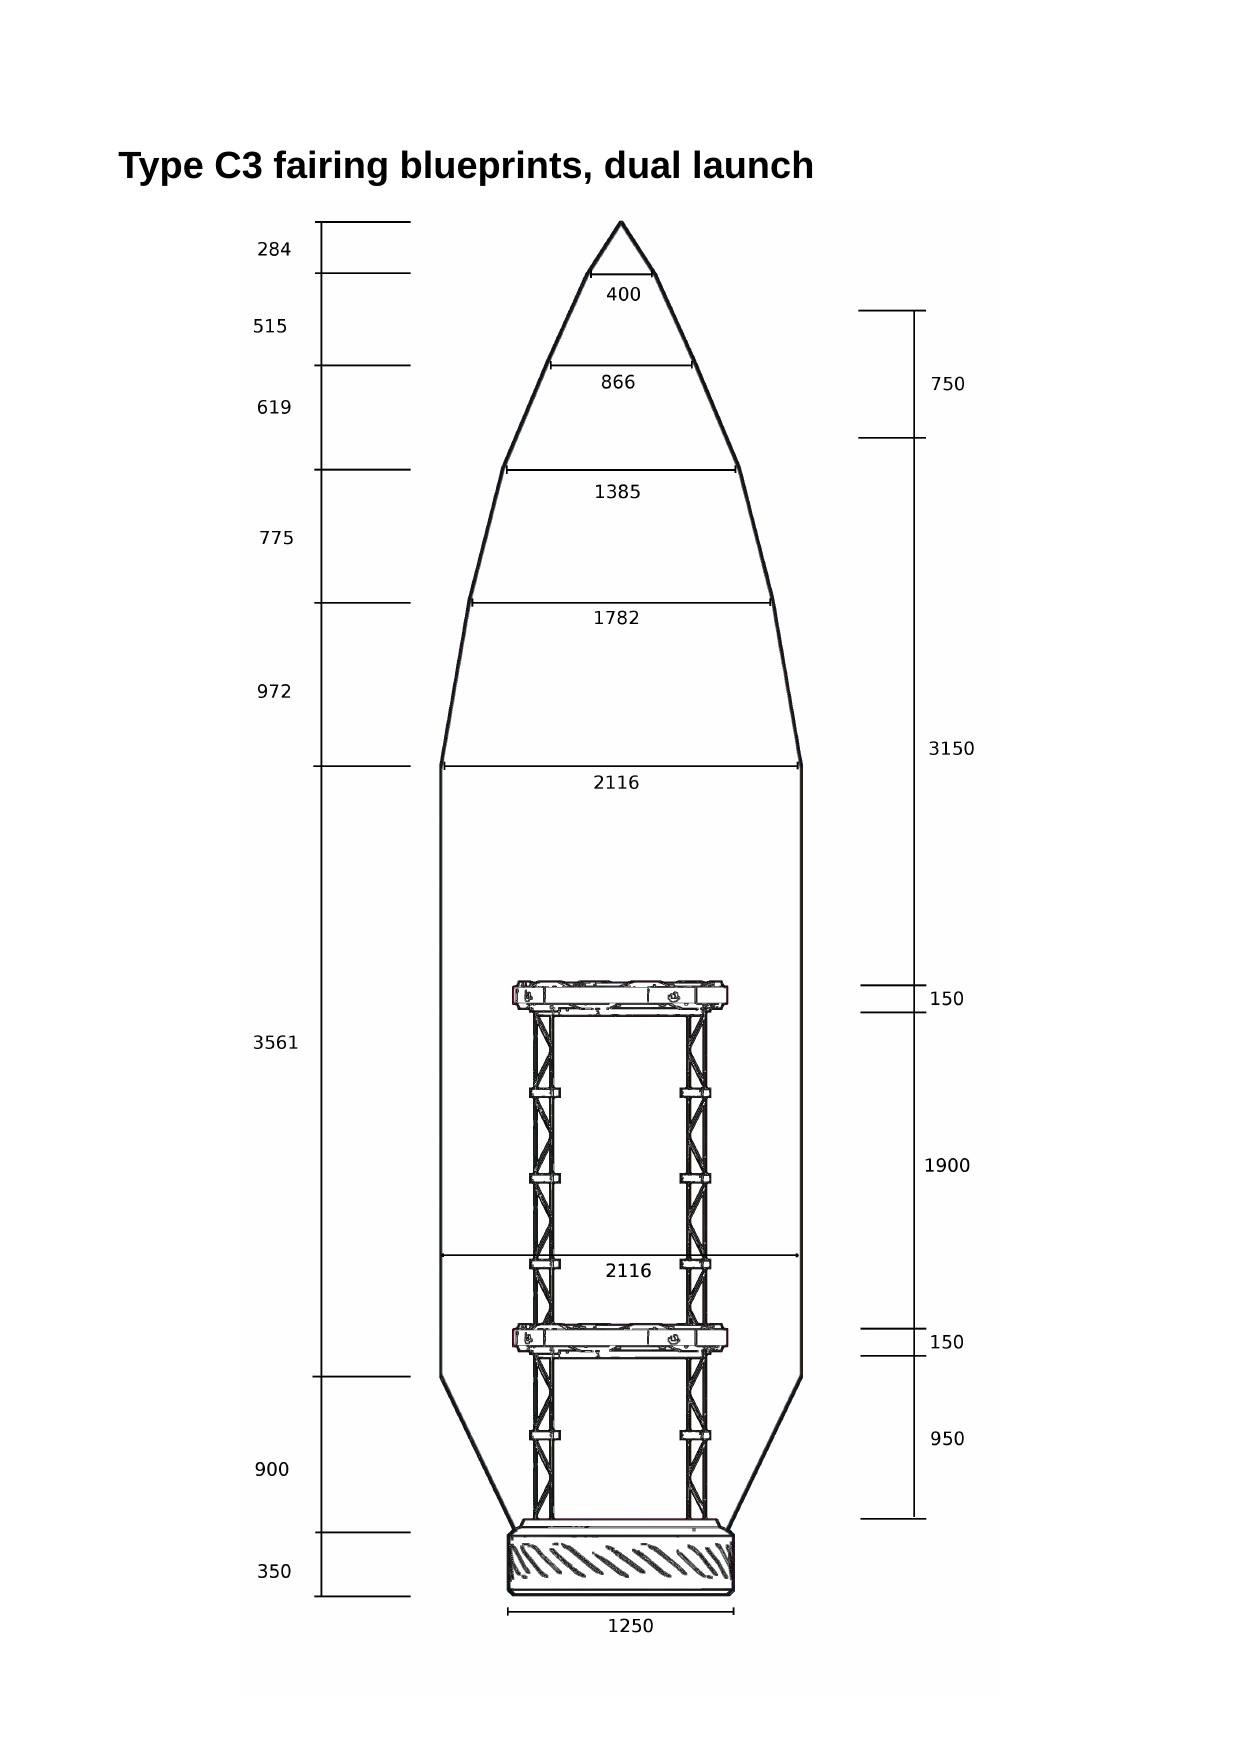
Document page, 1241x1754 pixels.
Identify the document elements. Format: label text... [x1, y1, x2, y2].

picture [240, 199, 1001, 1697]
subtitle Type C3 fairing blueprints, dual launch [118, 143, 1122, 187]
